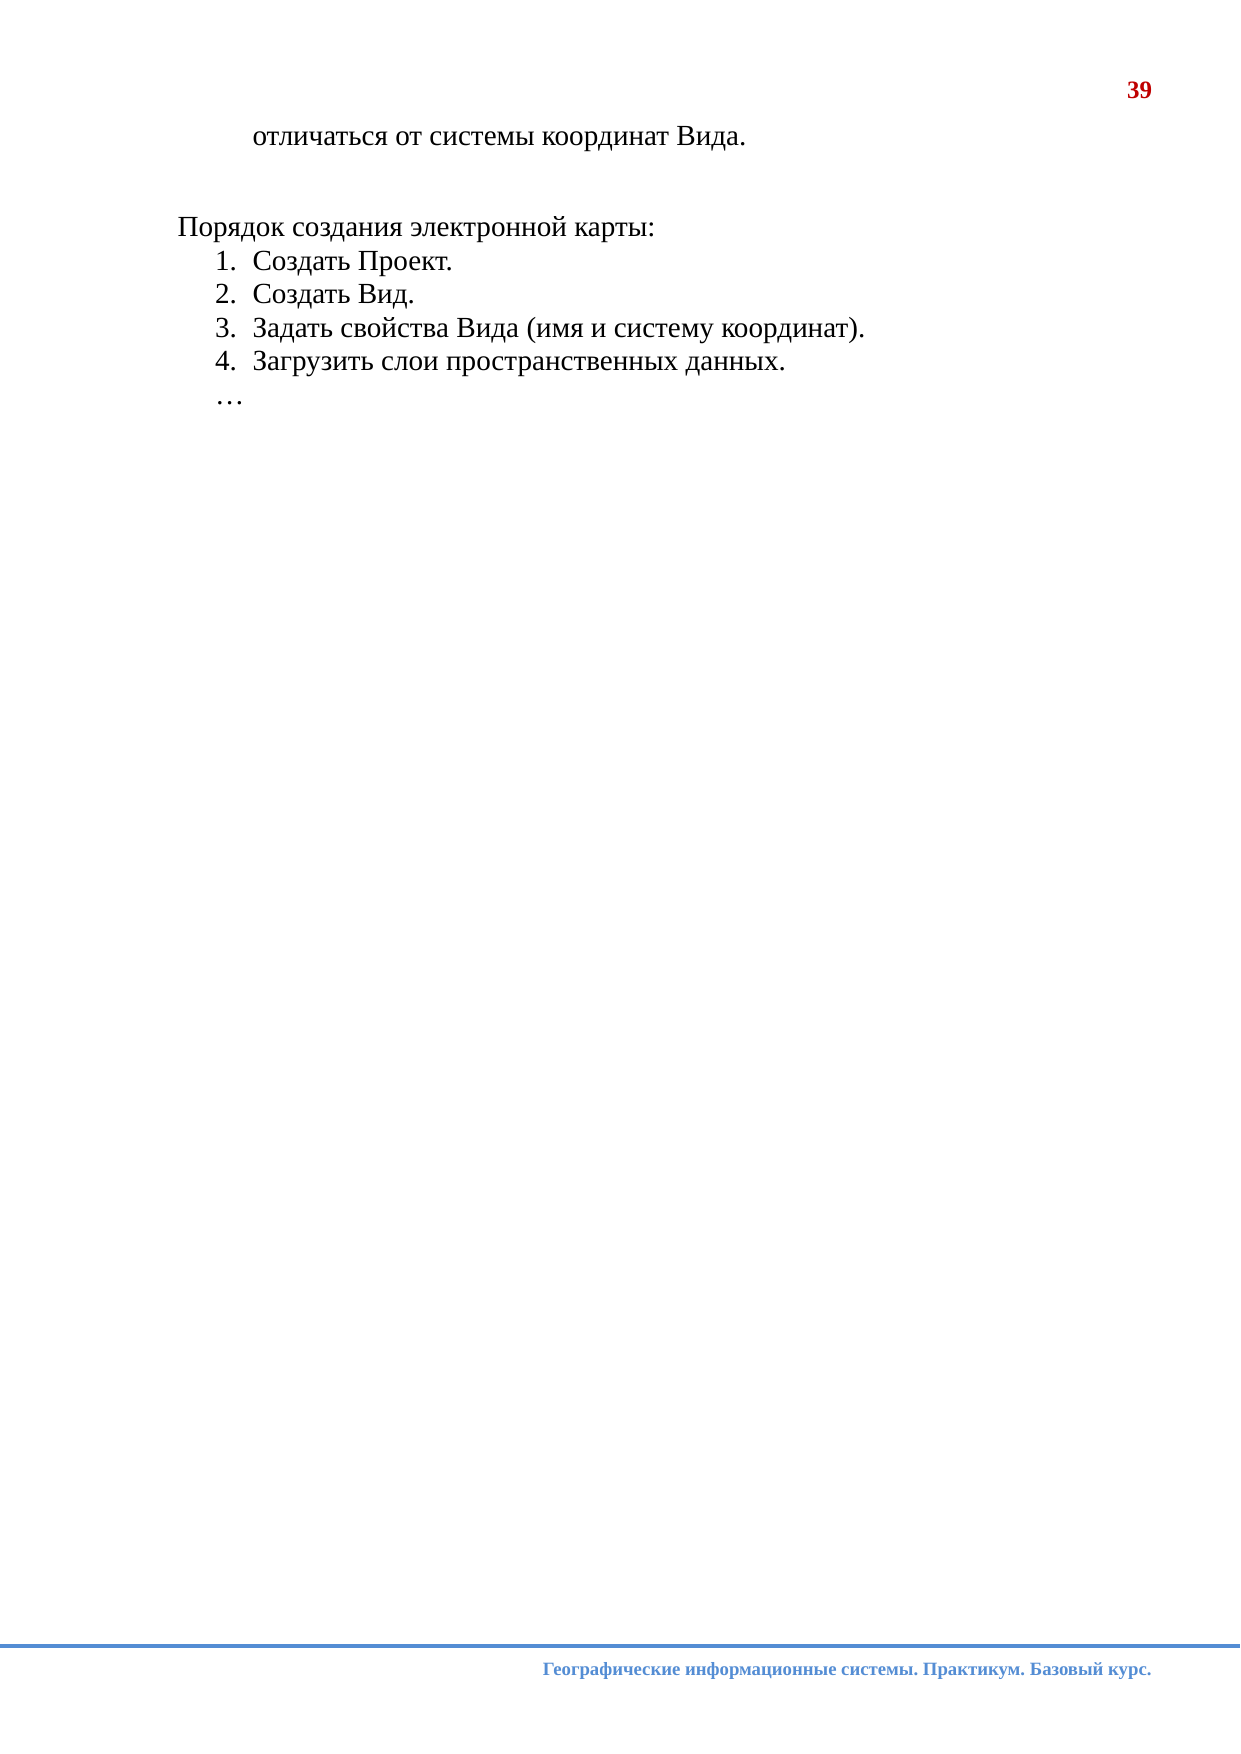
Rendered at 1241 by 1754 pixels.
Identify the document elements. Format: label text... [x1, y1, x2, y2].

list Создать Проект. [215, 243, 1152, 276]
text Порядок создания электронной карты: [177, 209, 1152, 243]
text … [215, 377, 1152, 410]
list Загрузить слои пространственных данных. [215, 343, 1152, 377]
list Задать свойства Вида (имя и систему координат). [215, 310, 1152, 343]
list Создать Вид. [215, 276, 1152, 310]
list отличаться от системы координат Вида. [215, 118, 1152, 152]
